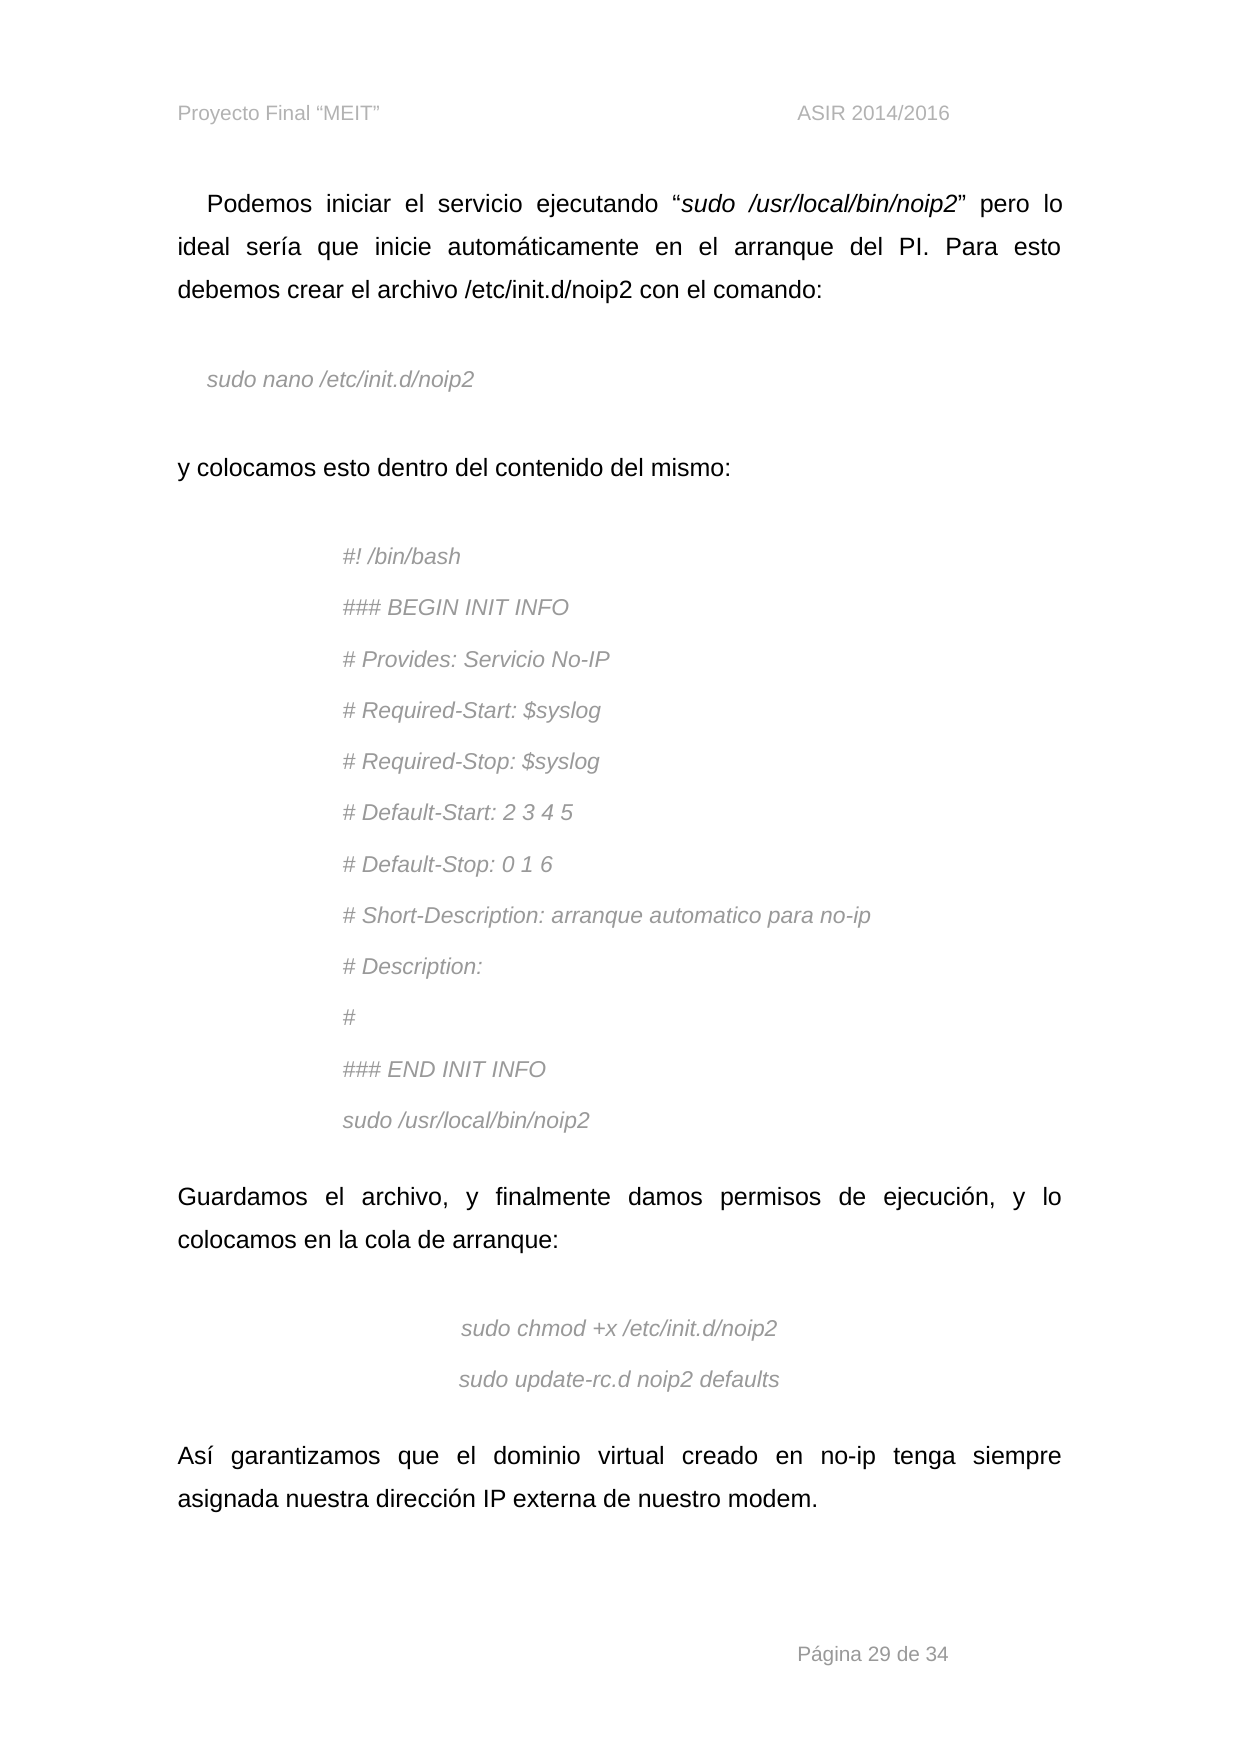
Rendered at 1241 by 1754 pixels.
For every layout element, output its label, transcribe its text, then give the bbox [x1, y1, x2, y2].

text Podemos iniciar el servicio ejecutando “sudo /usr/local/bin/noip2” pero lo ideal sería que inicie automáticamente en el arranque del PI. Para esto debemos crear el archivo /etc/init.d/noip2 con el comando: [177, 189, 1063, 304]
text #! /bin/bash [342, 543, 1063, 569]
text y colocamos esto dentro del contenido del mismo: [177, 453, 1063, 481]
text ### BEGIN INIT INFO [342, 594, 1063, 621]
text # Default-Stop: 0 1 6 [342, 851, 1063, 877]
text sudo nano /etc/init.d/noip2 [207, 366, 1063, 392]
text ### END INIT INFO [342, 1056, 1063, 1082]
text sudo update-rc.d noip2 defaults [177, 1366, 1063, 1393]
text Guardamos el archivo, y finalmente damos permisos de ejecución, y lo colocamos en la cola de arranque: [177, 1182, 1063, 1253]
text # [342, 1004, 1063, 1031]
text # Required-Stop: $syslog [342, 748, 1063, 774]
text # Short-Description: arranque automatico para no-ip [342, 902, 1063, 928]
text # Description: [342, 953, 1063, 979]
text # Default-Start: 2 3 4 5 [342, 799, 1063, 826]
text # Required-Start: $syslog [342, 697, 1063, 723]
text Así garantizamos que el dominio virtual creado en no-ip tenga siempre asignada nuestra dirección IP externa de nuestro modem. [177, 1441, 1063, 1513]
text # Provides: Servicio No-IP [342, 646, 1063, 672]
text sudo chmod +x /etc/init.d/noip2 [177, 1315, 1063, 1342]
text sudo /usr/local/bin/noip2 [342, 1107, 1063, 1133]
